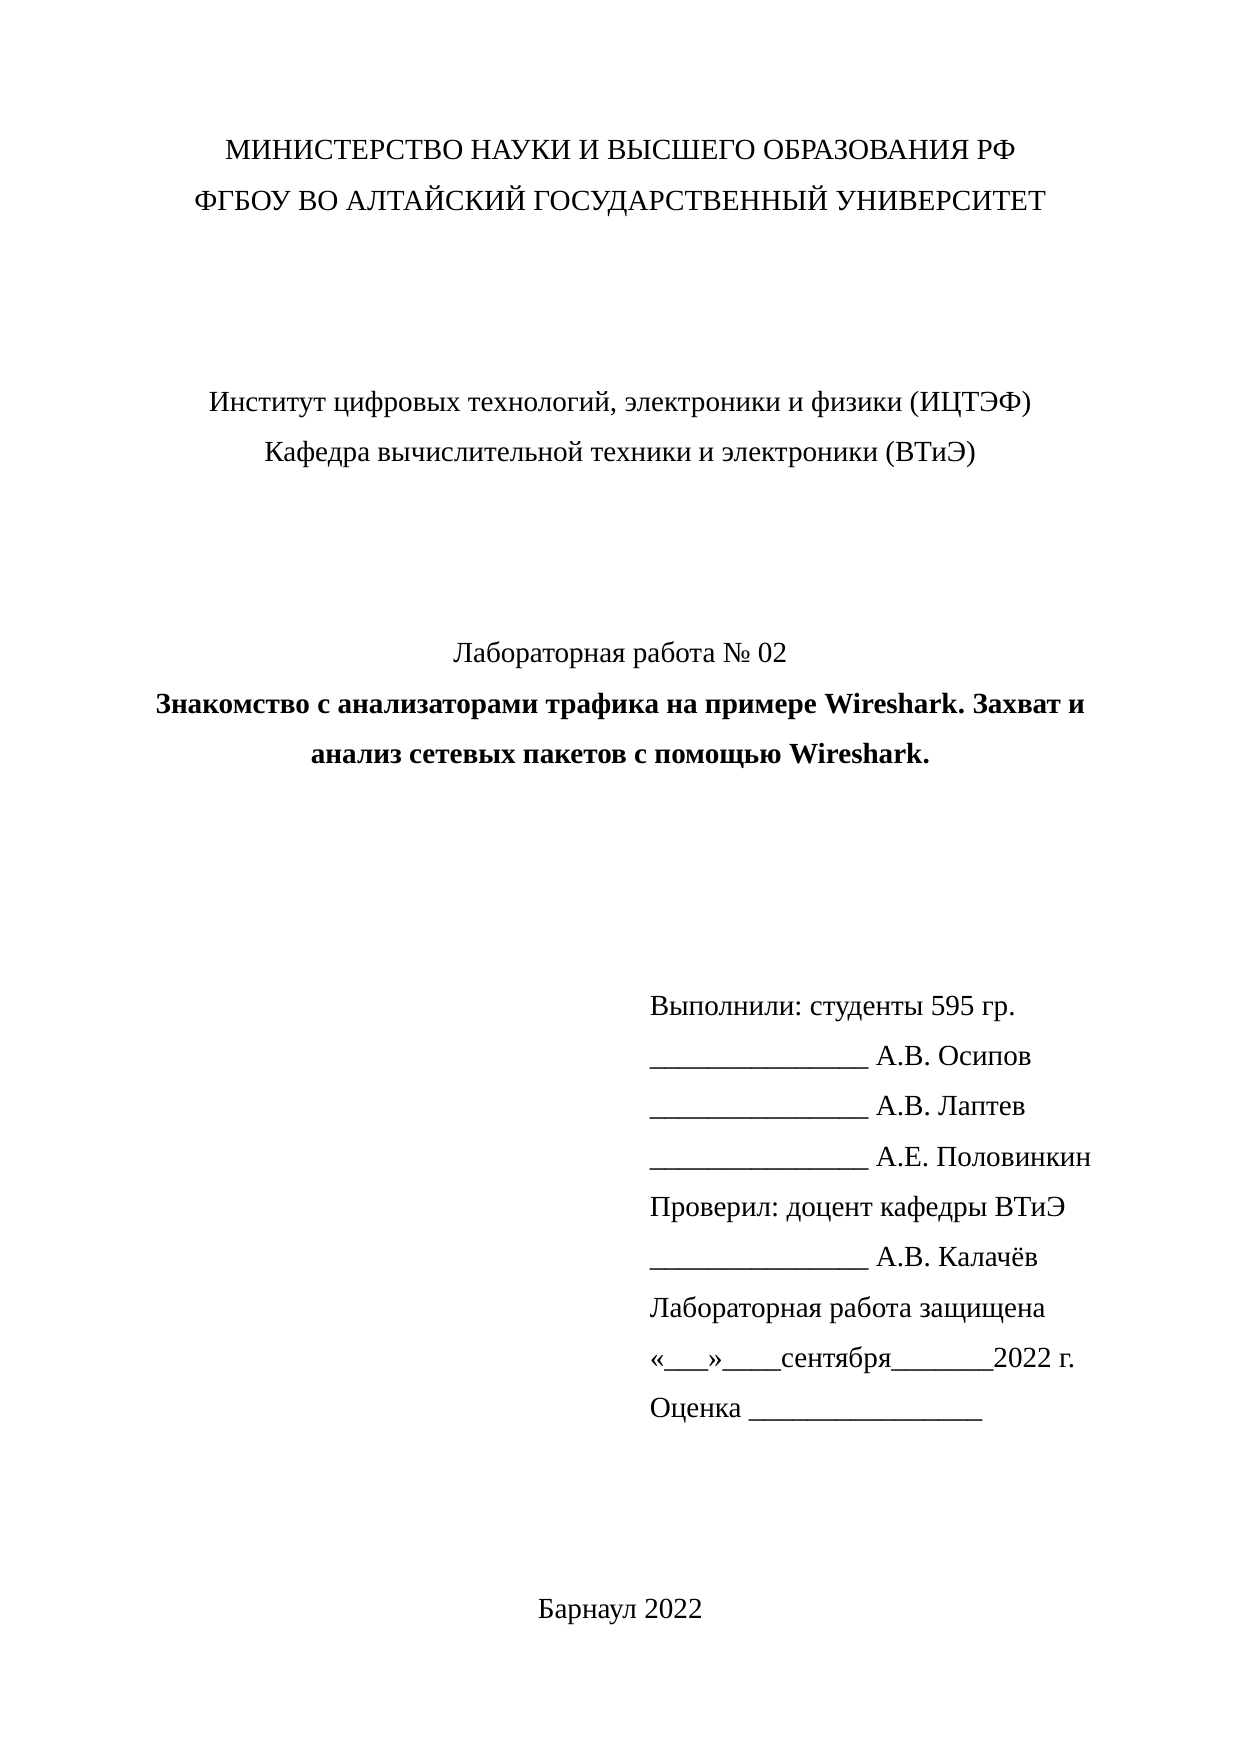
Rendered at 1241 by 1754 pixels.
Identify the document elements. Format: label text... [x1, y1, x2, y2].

text Институт цифровых технологий, электроники и физики (ИЦТЭФ) [118, 384, 1122, 418]
text _______________ А.В. Осипов [576, 1038, 1122, 1072]
text _______________ А.В. Лаптев [576, 1088, 1122, 1122]
text Знакомство с анализаторами трафика на примере Wireshark. Захват и анализ сетевых пакетов с помощью Wireshark. [118, 686, 1122, 770]
text Барнаул 2022 [118, 1592, 1122, 1625]
text МИНИСТЕРСТВО НАУКИ И ВЫСШЕГО ОБРАЗОВАНИЯ РФ [118, 132, 1122, 166]
text Выполнили: студенты 595 гр. [576, 988, 1122, 1021]
text Проверил: доцент кафедры ВТиЭ [649, 1189, 1122, 1223]
text _______________ А.Е. Половинкин [576, 1139, 1122, 1172]
text Оценка ________________ [576, 1390, 1122, 1424]
text Лабораторная работа защищена [649, 1290, 1122, 1323]
text Кафедра вычислительной техники и электроники (ВТиЭ) [118, 434, 1122, 468]
text _______________ А.В. Калачёв [576, 1239, 1122, 1273]
text ФГБОУ ВО АЛТАЙСКИЙ ГОСУДАРСТВЕННЫЙ УНИВЕРСИТЕТ [118, 183, 1122, 216]
text Лабораторная работа № 02 [118, 636, 1122, 669]
text «___»____сентября_______2022 г. [649, 1340, 1122, 1373]
